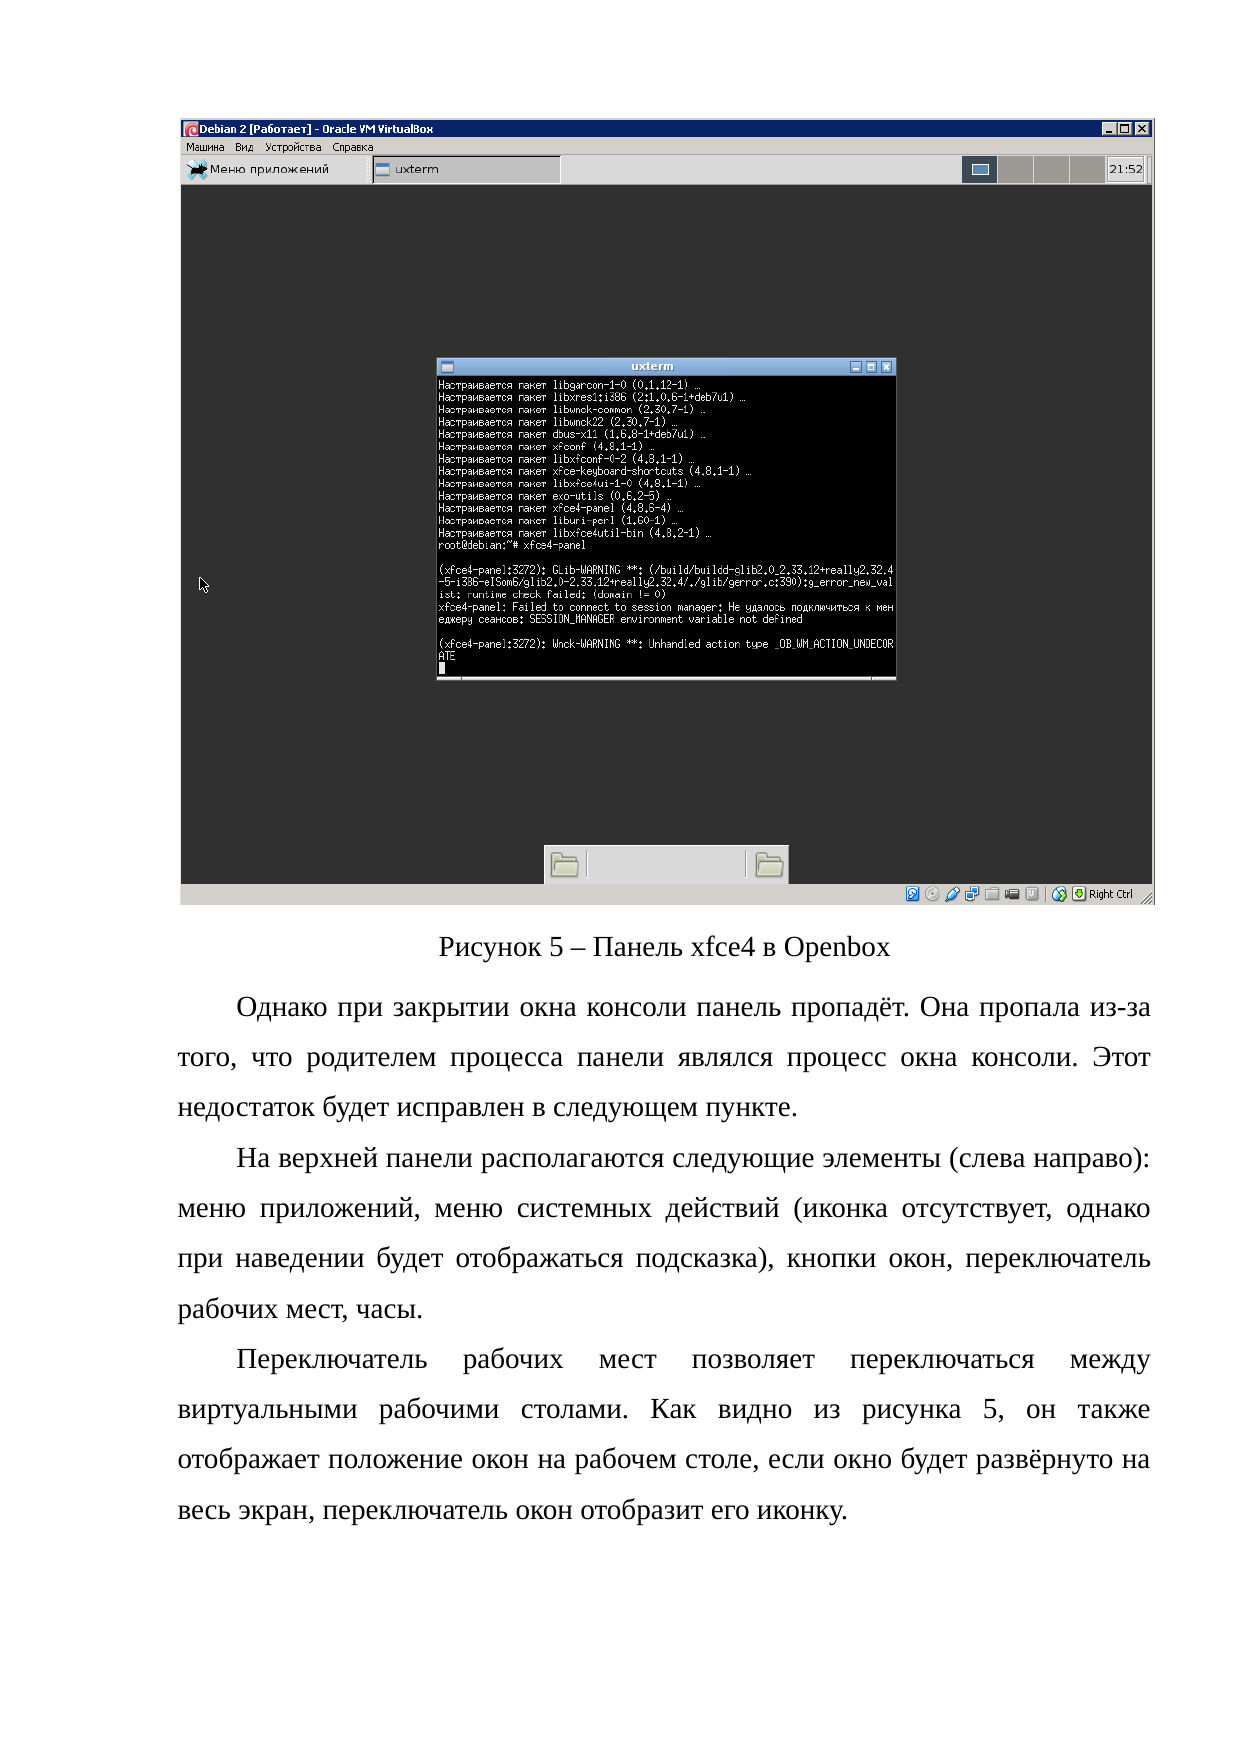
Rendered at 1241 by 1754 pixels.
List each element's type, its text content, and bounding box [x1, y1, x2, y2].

text Однако при закрытии окна консоли панель пропадёт. Она пропала из-за того, что родителем процесса панели являлся процесс окна консоли. Этот недостаток будет исправлен в следующем пункте. [177, 989, 1152, 1123]
text На верхней панели располагаются следующие элементы (слева направо): меню приложений, меню системных действий (иконка отсутствует, однако при наведении будет отображаться подсказка), кнопки окон, переключатель рабочих мест, часы. [177, 1140, 1152, 1324]
text Рисунок 5 – Панель xfce4 в Openbox [177, 929, 1152, 963]
text Переключатель рабочих мест позволяет переключаться между виртуальными рабочими столами. Как видно из рисунка 5, он также отображает положение окон на рабочем столе, если окно будет развёрнуто на весь экран, переключатель окон отобразит его иконку. [177, 1341, 1152, 1526]
picture [180, 118, 1155, 905]
